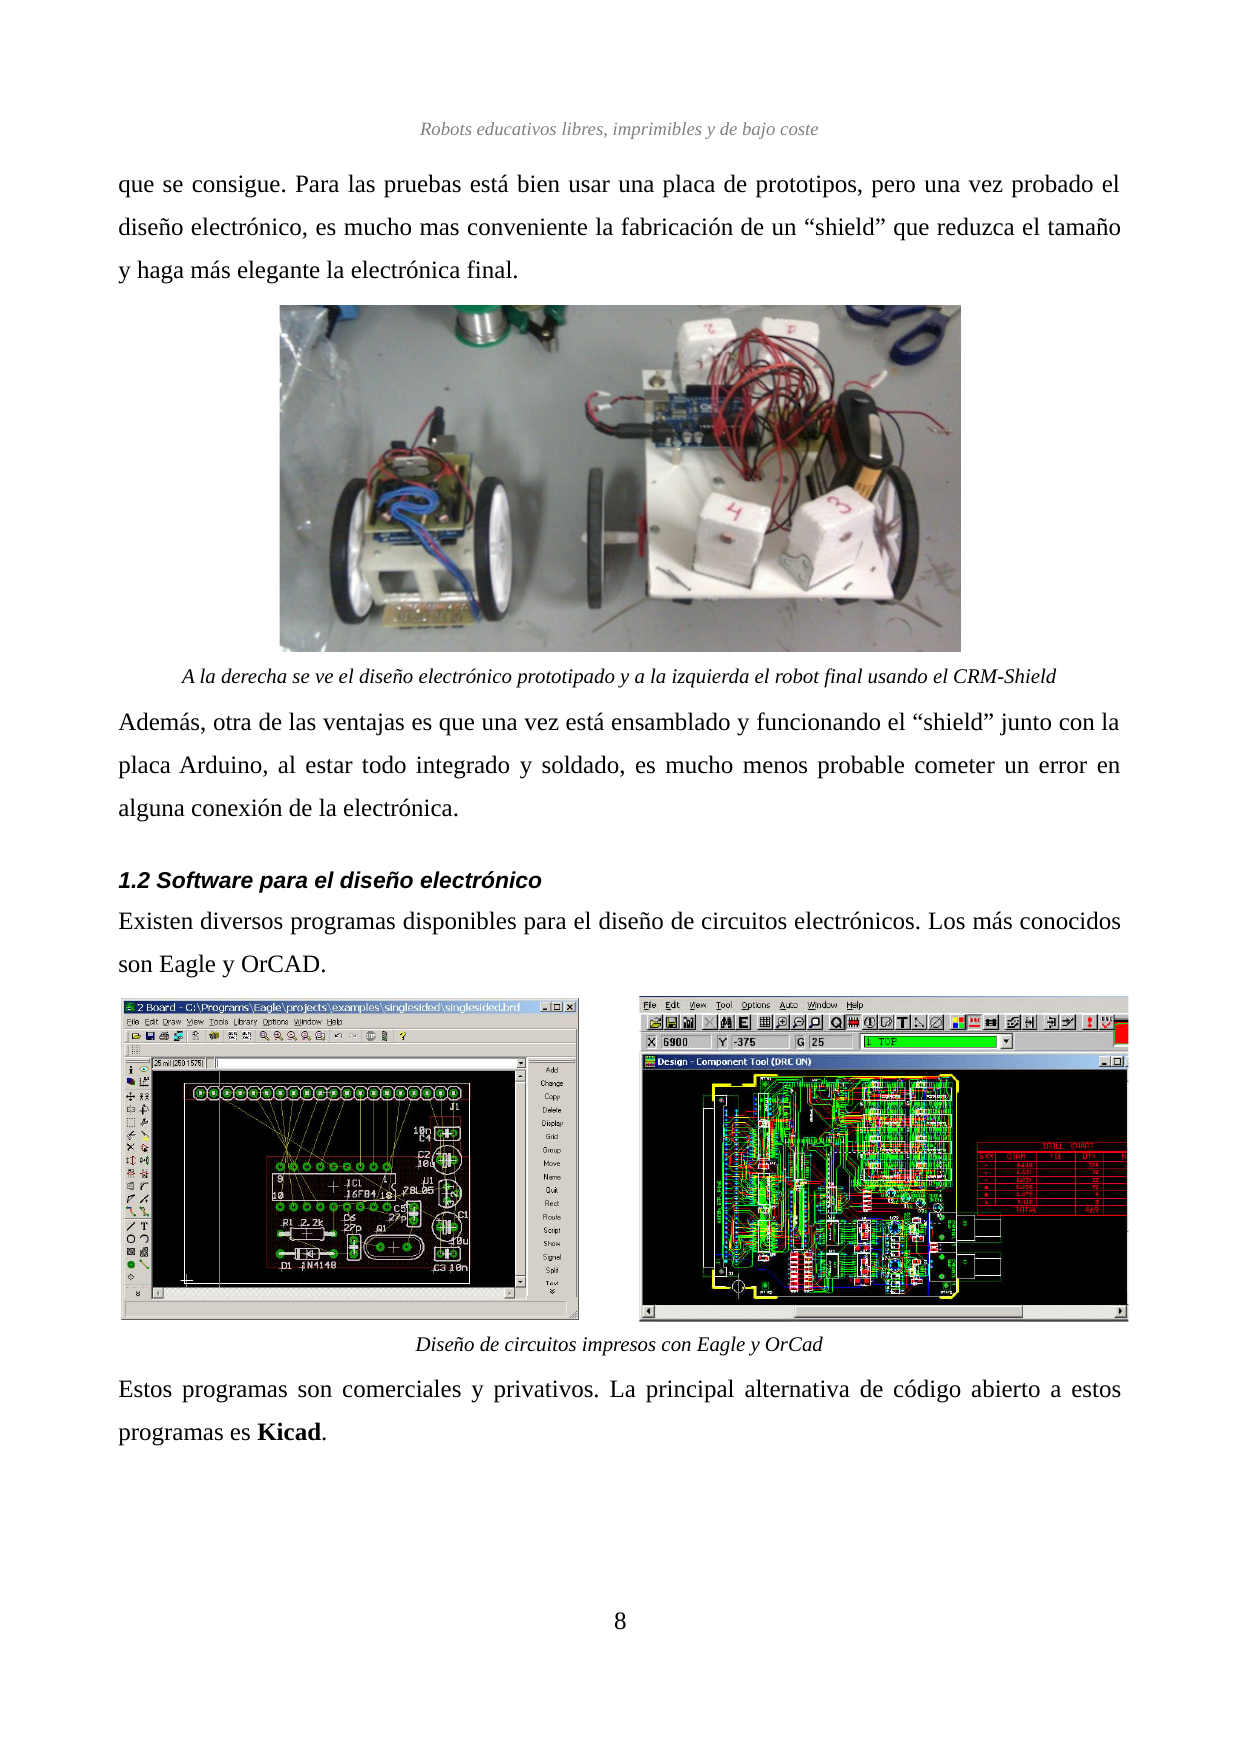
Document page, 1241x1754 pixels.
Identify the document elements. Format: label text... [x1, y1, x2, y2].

text Diseño de circuitos impresos con Eagle y OrCad [118, 999, 1122, 1356]
text que se consigue. Para las pruebas está bien usar una placa de prototipos, pero una vez probado el diseño electrónico, es mucho mas conveniente la fabricación de un “shield” que reduzca el tamaño y haga más elegante la electrónica final. [118, 169, 1122, 284]
picture [121, 998, 579, 1320]
picture [279, 305, 961, 652]
text Existen diversos programas disponibles para el diseño de circuitos electrónicos. Los más conocidos son Eagle y OrCAD. [118, 906, 1122, 978]
text A la derecha se ve el diseño electrónico prototipado y a la izquierda el robot final usando el CRM-Shield [118, 305, 1122, 688]
subtitle 1.2 Software para el diseño electrónico [118, 867, 1122, 894]
text Estos programas son comerciales y privativos. La principal alternativa de código abierto a estos programas es Kicad. [118, 1374, 1122, 1446]
picture [639, 996, 1129, 1322]
text Además, otra de las ventajas es que una vez está ensamblado y funcionando el “shield” junto con la placa Arduino, al estar todo integrado y soldado, es mucho menos probable cometer un error en alguna conexión de la electrónica. [118, 707, 1122, 822]
